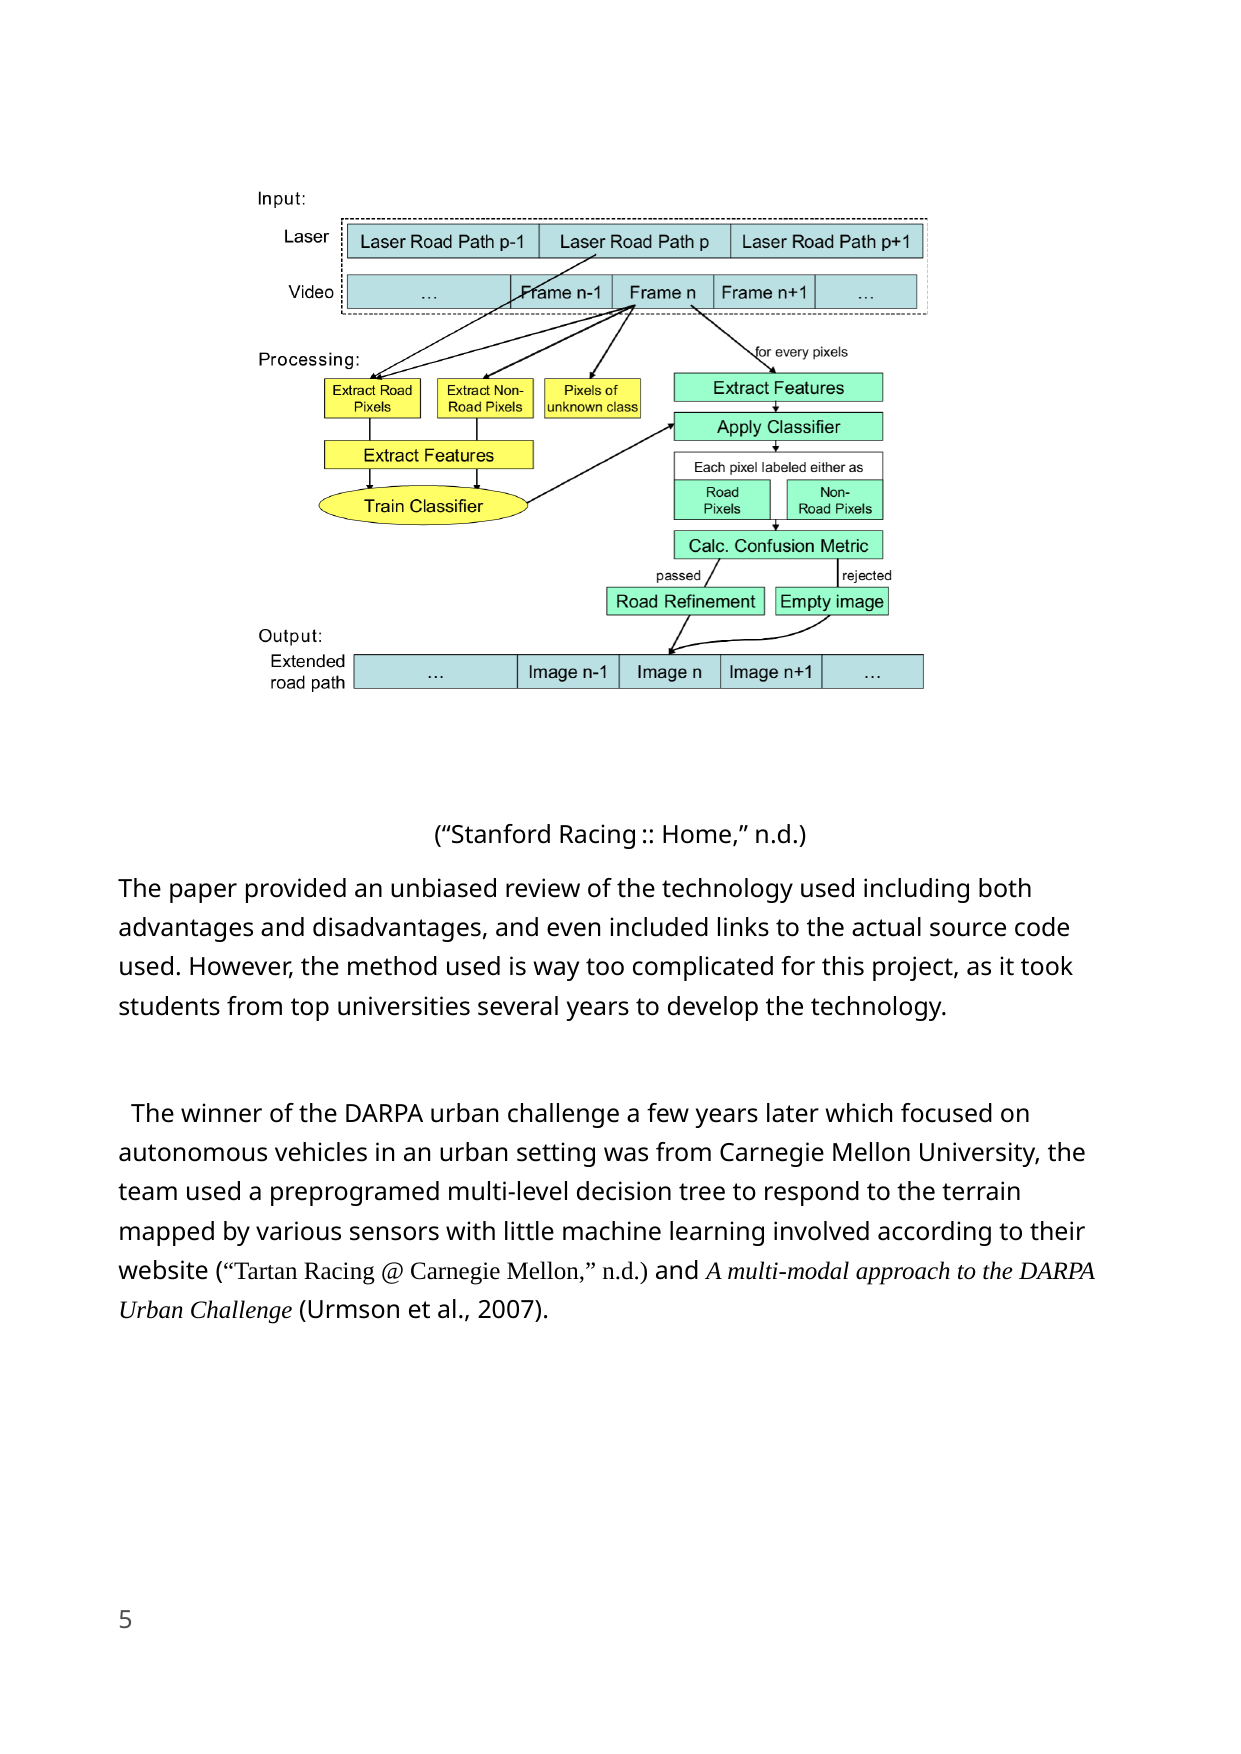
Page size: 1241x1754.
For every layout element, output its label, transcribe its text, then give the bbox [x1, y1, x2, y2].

picture [241, 177, 928, 693]
text (“Stanford Racing :: Home,” n.d.) [118, 817, 1122, 851]
text The winner of the DARPA urban challenge a few years later which focused on autonomous vehicles in an urban setting was from Carnegie Mellon University, the team used a preprogramed multi-level decision tree to respond to the terrain mapped by various sensors with little machine learning involved according to their website (“Tartan Racing @ Carnegie Mellon,” n.d.) and A multi-modal approach to the DARPA Urban Challenge (Urmson et al., 2007). [118, 1096, 1122, 1326]
text The paper provided an unbiased review of the technology used including both advantages and disadvantages, and even included links to the actual source code used. However, the method used is way too complicated for this project, as it took students from top universities several years to develop the technology. [118, 871, 1122, 1022]
